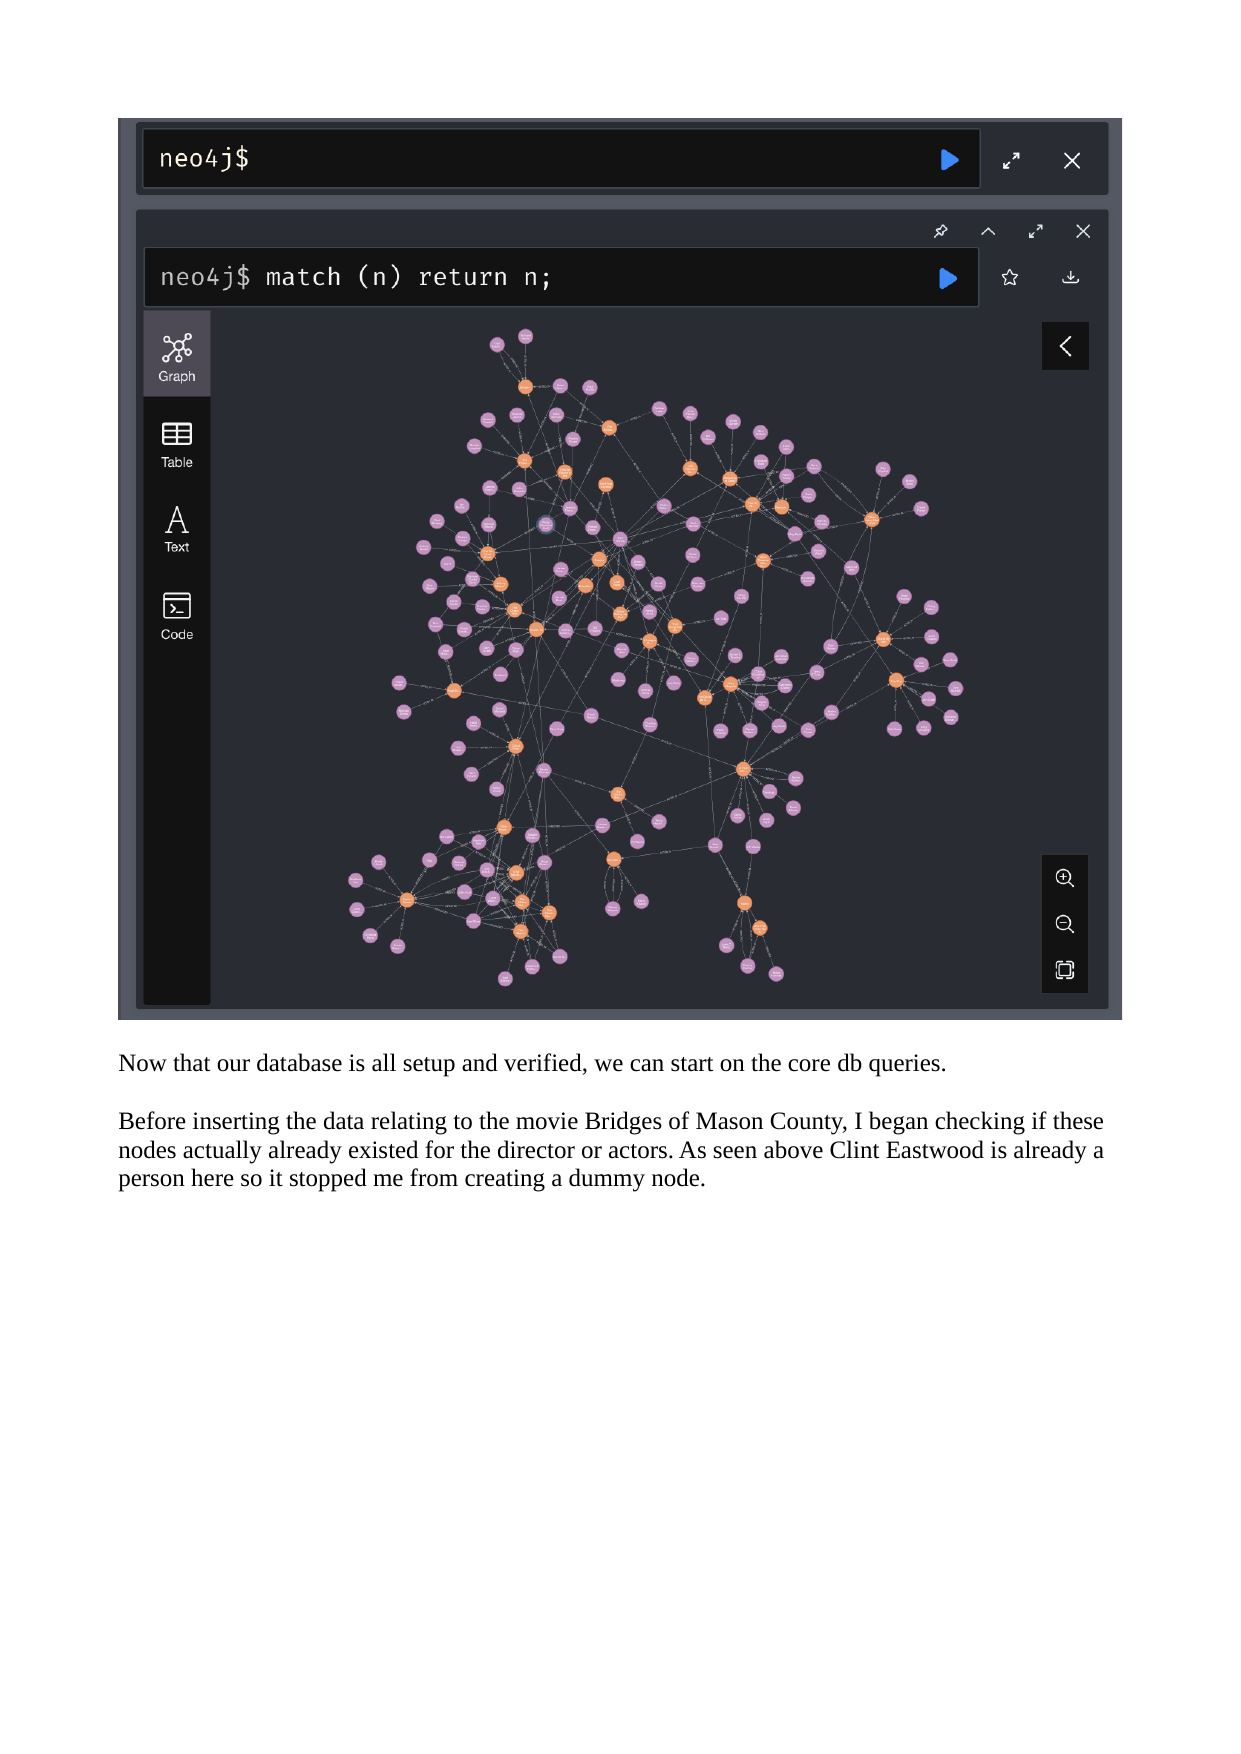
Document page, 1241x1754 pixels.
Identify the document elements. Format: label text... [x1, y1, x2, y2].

text Before inserting the data relating to the movie Bridges of Mason County, I began checking if these nodes actually already existed for the director or actors. As seen above Clint Eastwood is already a person here so it stopped me from creating a dummy node. [118, 1106, 1122, 1192]
picture [118, 118, 1123, 1020]
text Now that our database is all setup and verified, we can start on the core db queries. [118, 1048, 1122, 1077]
